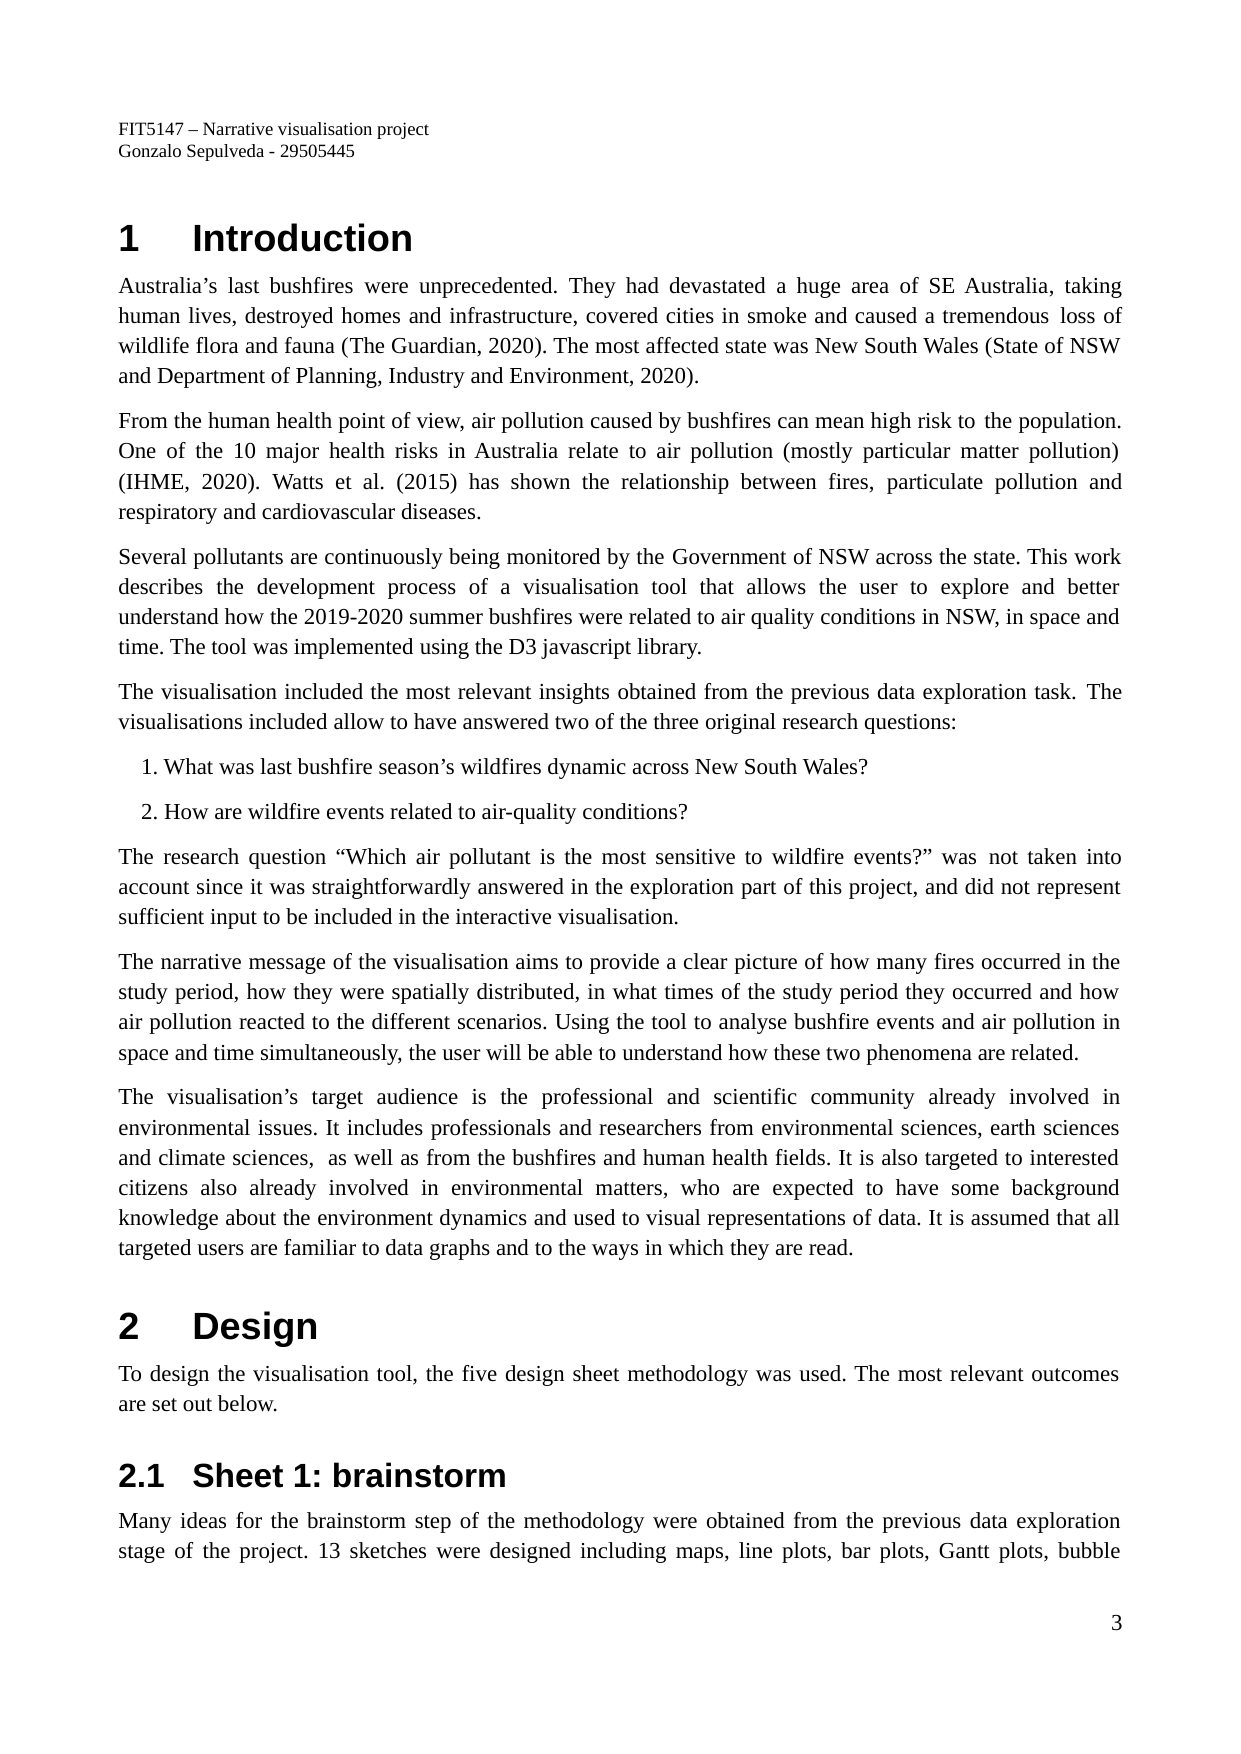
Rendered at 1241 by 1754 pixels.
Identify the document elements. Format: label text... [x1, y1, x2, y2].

subtitle Sheet 1: brainstorm [118, 1456, 1122, 1495]
text From the human health point of view, air pollution caused by bushfires can mean high risk to the population. One of the 10 major health risks in Australia relate to air pollution (mostly particular matter pollution) (IHME, 2020). Watts et al. (2015) has shown the relationship between fires, particulate pollution and respiratory and cardiovascular diseases. [118, 407, 1122, 524]
text The research question “Which air pollutant is the most sensitive to wildfire events?” was not taken into account since it was straightforwardly answered in the exploration part of this project, and did not represent sufficient input to be included in the interactive visualisation. [118, 843, 1122, 929]
text 1. What was last bushfire season’s wildfires dynamic across New South Wales? [118, 753, 1122, 779]
text Australia’s last bushfires were unprecedented. They had devastated a huge area of SE Australia, taking human lives, destroyed homes and infrastructure, covered cities in smoke and caused a tremendous loss of wildlife flora and fauna (The Guardian, 2020). The most affected state was New South Wales (State of NSW and Department of Planning, Industry and Environment, 2020). [118, 272, 1122, 389]
text Several pollutants are continuously being monitored by the Government of NSW across the state. This work describes the development process of a visualisation tool that allows the user to explore and better understand how the 2019-2020 summer bushfires were related to air quality conditions in NSW, in space and time. The tool was implemented using the D3 javascript library. [118, 543, 1122, 660]
text Many ideas for the brainstorm step of the methodology were obtained from the previous data exploration stage of the project. 13 sketches were designed including maps, line plots, bar plots, Gantt plots, bubble [118, 1507, 1122, 1564]
subtitle Introduction [118, 216, 1122, 259]
text The visualisation included the most relevant insights obtained from the previous data exploration task. The visualisations included allow to have answered two of the three original research questions: [118, 678, 1122, 735]
text The visualisation’s target audience is the professional and scientific community already involved in environmental issues. It includes professionals and researchers from environmental sciences, earth sciences and climate sciences, as well as from the bushfires and human health fields. It is also targeted to interested citizens also already involved in environmental matters, who are expected to have some background knowledge about the environment dynamics and used to visual representations of data. It is assumed that all targeted users are familiar to data graphs and to the ways in which they are read. [118, 1083, 1122, 1261]
text 2. How are wildfire events related to air-quality conditions? [118, 798, 1122, 824]
text To design the visualisation tool, the five design sheet methodology was used. The most relevant outcomes are set out below. [118, 1360, 1122, 1417]
subtitle Design [118, 1304, 1122, 1348]
text The narrative message of the visualisation aims to provide a clear picture of how many fires occurred in the study period, how they were spatially distributed, in what times of the study period they occurred and how air pollution reacted to the different scenarios. Using the tool to analyse bushfire events and air pollution in space and time simultaneously, the user will be able to understand how these two phenomena are related. [118, 948, 1122, 1065]
